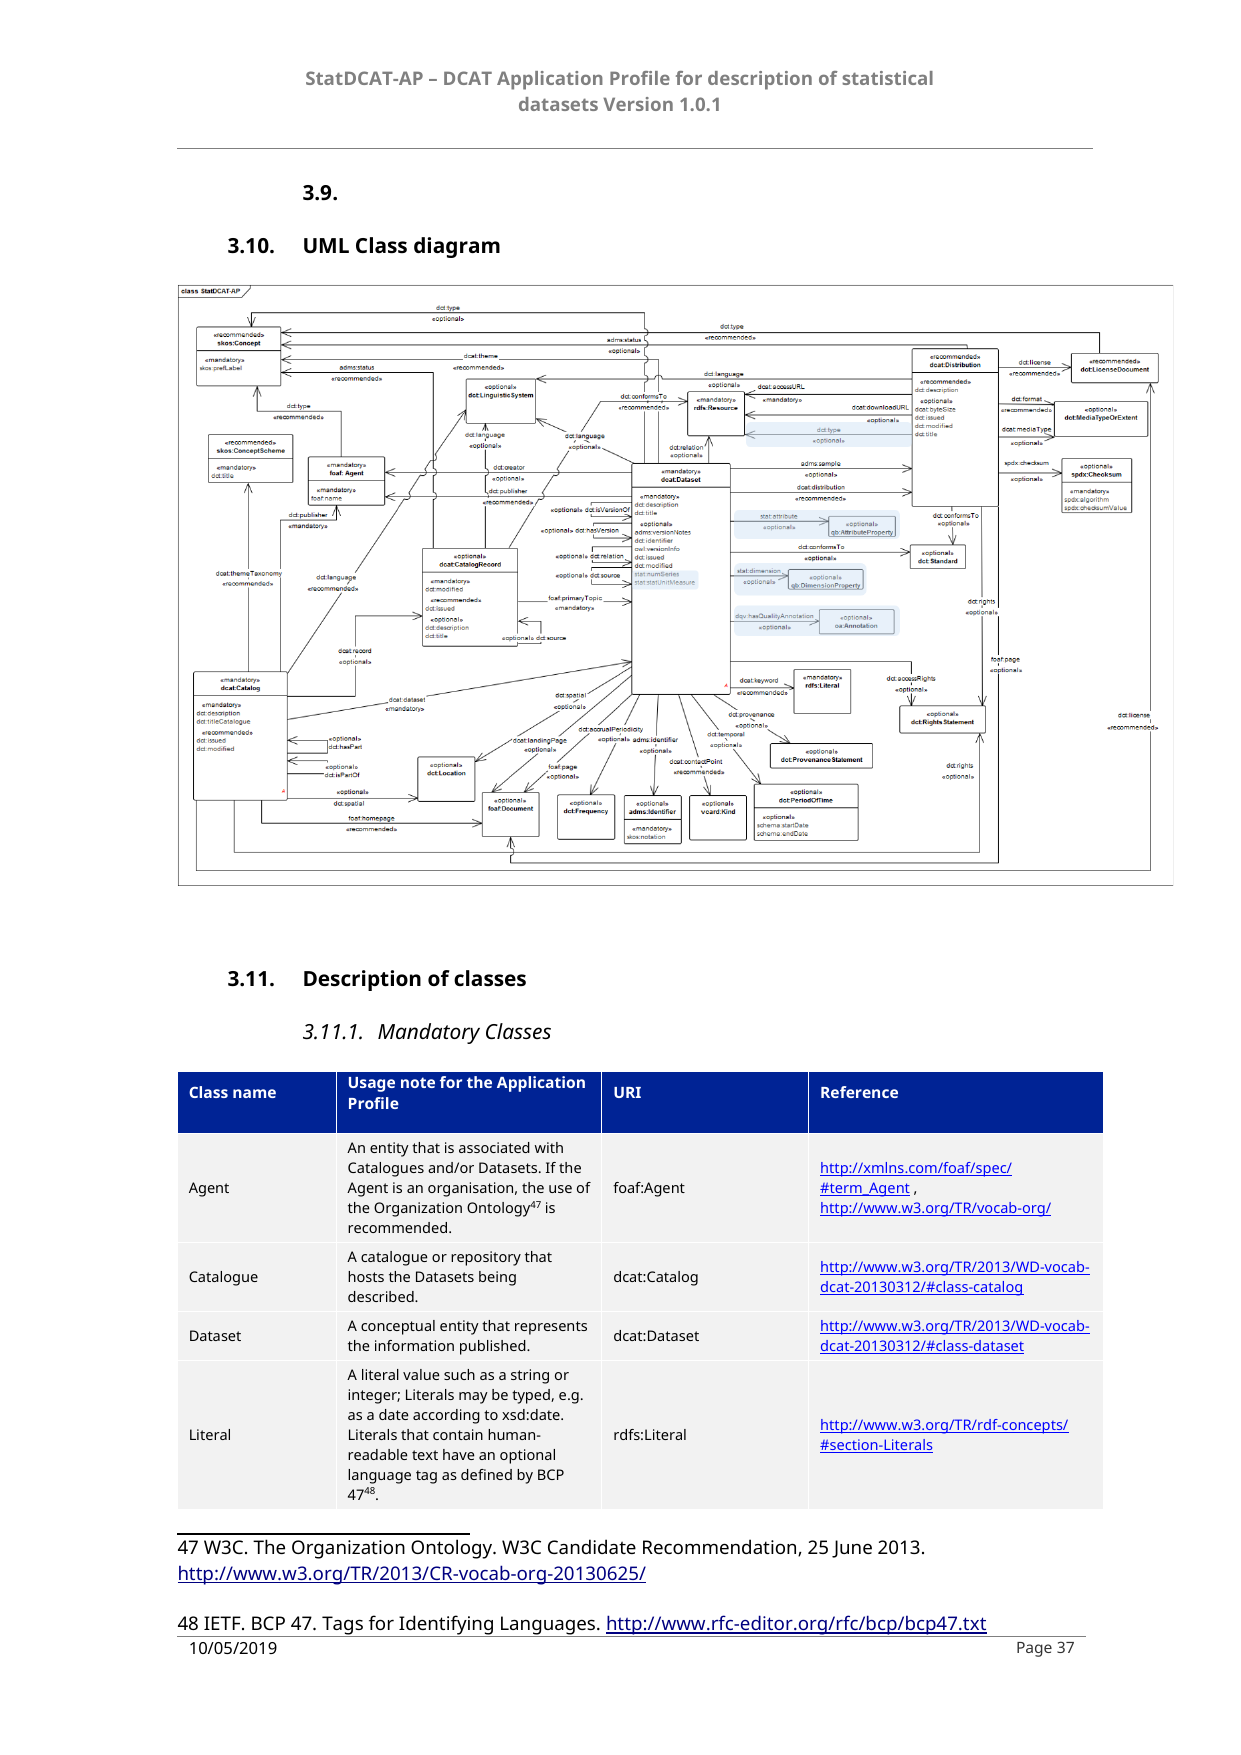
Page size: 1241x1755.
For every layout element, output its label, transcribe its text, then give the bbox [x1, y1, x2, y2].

table_cell Catalogue [178, 1243, 336, 1311]
table_cell http://www.w3.org/TR/2013/WD-vocab-dcat-20130312/#class-dataset [809, 1312, 1103, 1360]
table_header Class name [178, 1072, 336, 1133]
subtitle Description of classes [227, 964, 1063, 992]
subtitle Mandatory Classes [302, 1017, 1063, 1046]
table_cell A literal value such as a string or integer; Literals may be typed, e.g. as a date according to xsd:date. Literals that contain human-readable text have an optional language tag as defined by BCP 47. [337, 1361, 601, 1509]
table_header Usage note for the Application Profile [337, 1072, 601, 1133]
table_header URI [602, 1072, 808, 1133]
table_cell A conceptual entity that represents the information published. [337, 1312, 601, 1360]
table_cell dcat:Dataset [602, 1312, 808, 1360]
table_cell A catalogue or repository that hosts the Datasets being described. [337, 1243, 601, 1311]
table_cell Literal [178, 1361, 336, 1509]
table_header Reference [809, 1072, 1103, 1133]
table_cell dcat:Catalog [602, 1243, 808, 1311]
table_cell http://www.w3.org/TR/2013/WD-vocab-dcat-20130312/#class-catalog [809, 1243, 1103, 1311]
subtitle UML Class diagram [227, 231, 1063, 259]
table_cell An entity that is associated with Catalogues and/or Datasets. If the Agent is an organisation, the use of the Organization Ontology is recommended. [337, 1134, 601, 1242]
table_cell Agent [178, 1134, 336, 1242]
table_cell http://xmlns.com/foaf/spec/#term_Agent , http://www.w3.org/TR/vocab-org/ [809, 1134, 1103, 1242]
table_cell Dataset [178, 1312, 336, 1360]
table_cell http://www.w3.org/TR/rdf-concepts/#section-Literals [809, 1361, 1103, 1509]
table_cell foaf:Agent [602, 1134, 808, 1242]
table_cell rdfs:Literal [602, 1361, 808, 1509]
